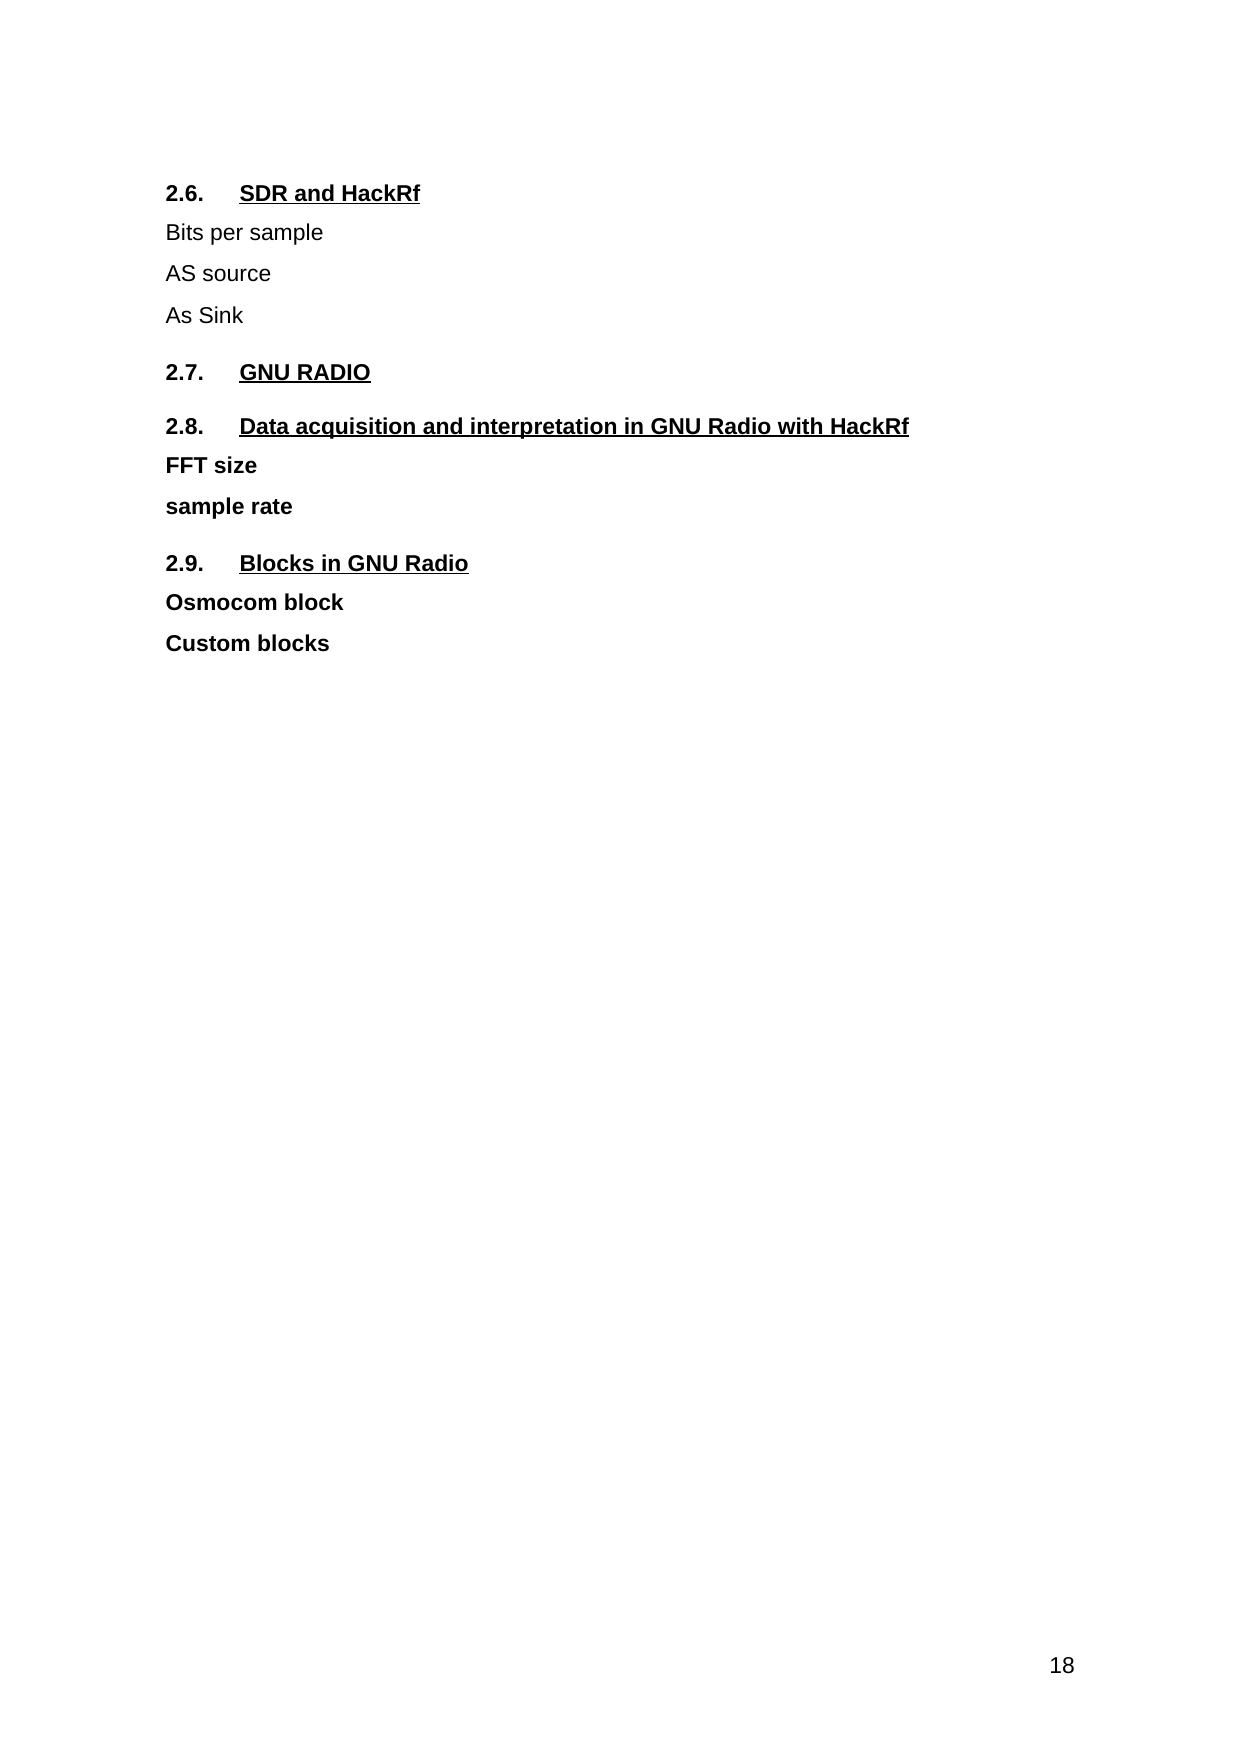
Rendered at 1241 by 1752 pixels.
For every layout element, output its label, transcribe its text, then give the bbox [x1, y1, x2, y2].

text AS source [165, 260, 1075, 287]
subtitle Blocks in GNU Radio [165, 547, 1075, 576]
text As Sink [165, 302, 1075, 328]
text FFT size [165, 452, 1075, 478]
subtitle SDR and HackRf [165, 177, 1075, 206]
text Osmocom block [165, 589, 1075, 615]
text Bits per sample [165, 219, 1075, 245]
text sample rate [165, 493, 1075, 519]
subtitle Data acquisition and interpretation in GNU Radio with HackRf [165, 410, 1075, 439]
text Custom blocks [165, 630, 1075, 656]
subtitle GNU RADIO [165, 356, 1075, 385]
